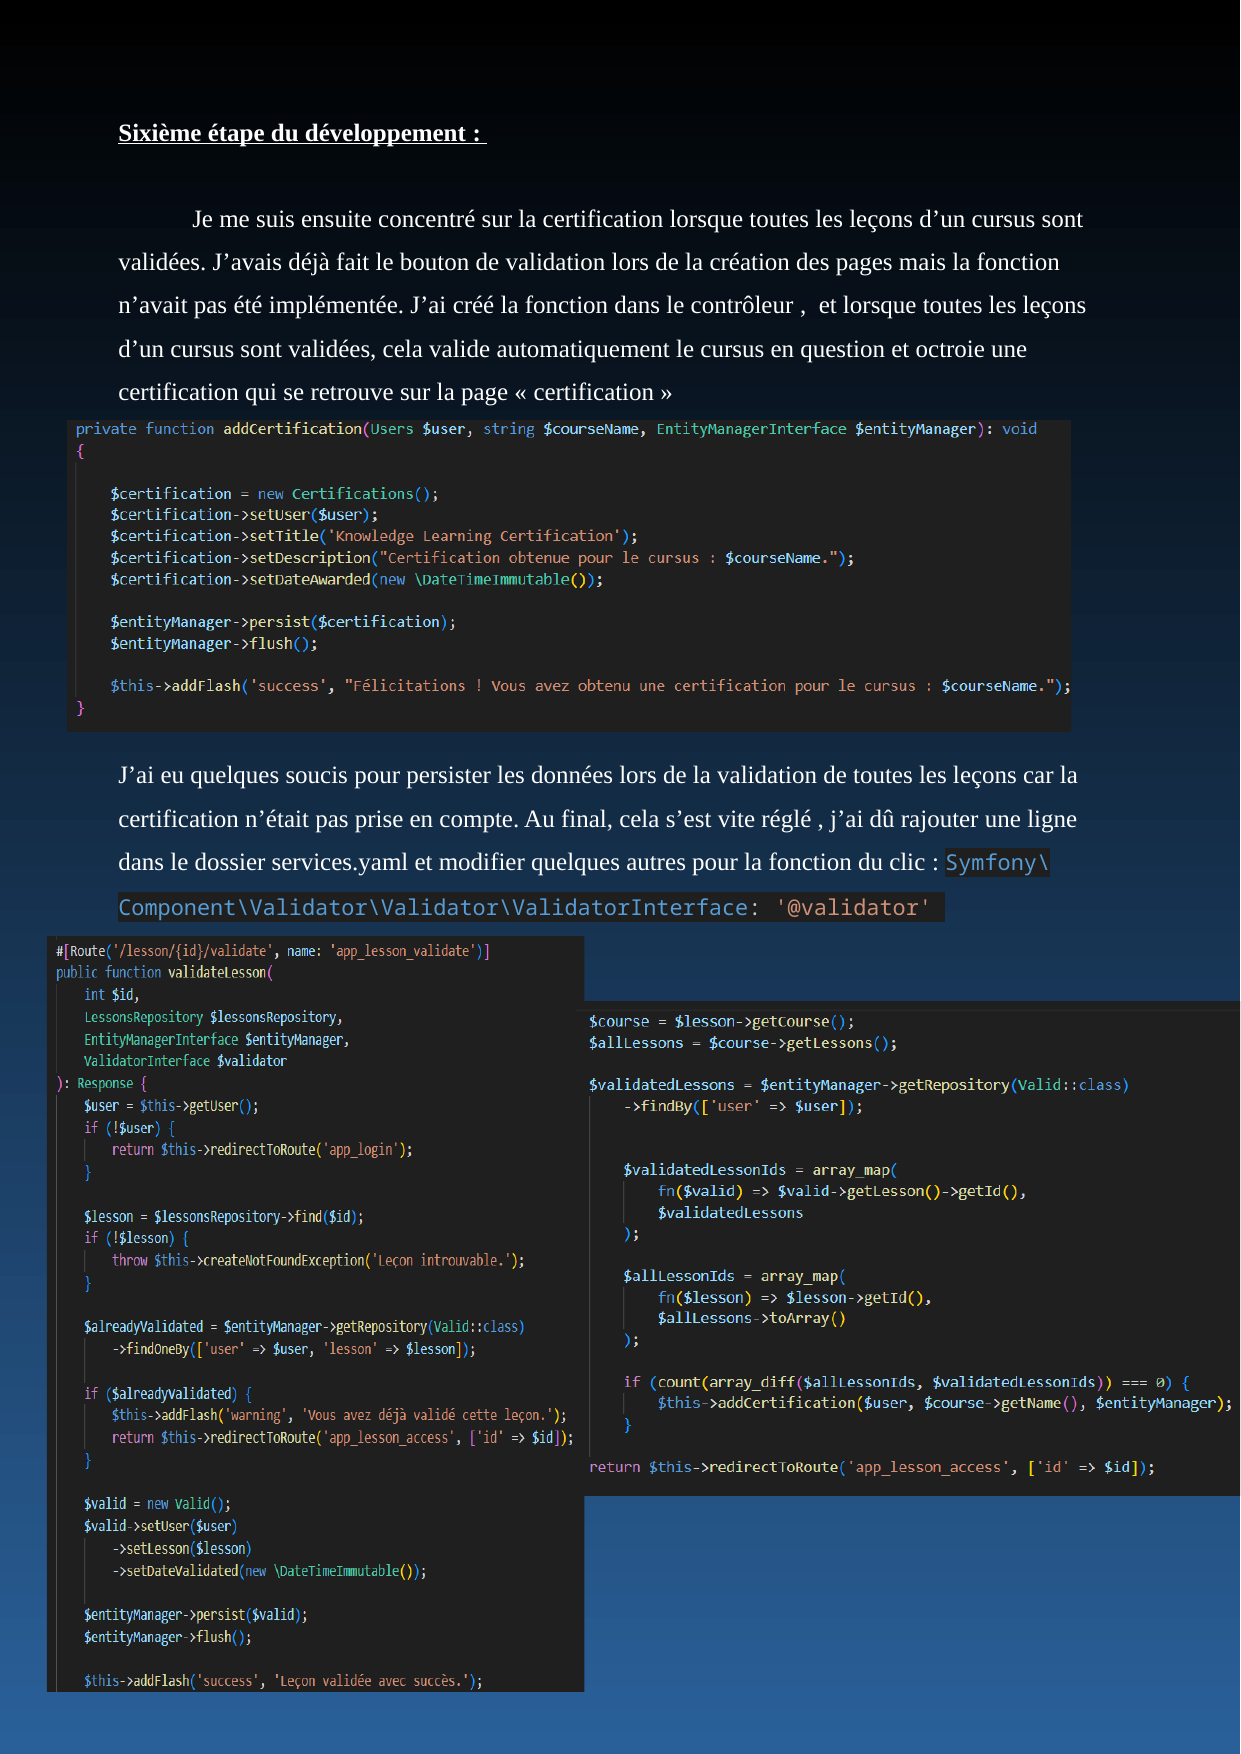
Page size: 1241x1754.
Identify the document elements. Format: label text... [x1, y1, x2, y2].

picture [67, 420, 1072, 732]
text Je me suis ensuite concentré sur la certification lorsque toutes les leçons d’un cursus sont validées. J’avais déjà fait le bouton de validation lors de la création des pages mais la fonction n’avait pas été implémentée. J’ai créé la fonction dans le contrôleur , et lorsque toutes les leçons d’un cursus sont validées, cela valide automatiquement le cursus en question et octroie une certification qui se retrouve sur la page « certification » [118, 204, 1122, 406]
text J’ai eu quelques soucis pour persister les données lors de la validation de toutes les leçons car la certification n’était pas prise en compte. Au final, cela s’est vite réglé , j’ai dû rajouter une ligne dans le dossier services.yaml et modifier quelques autres pour la fonction du clic : Symfony\Component\Validator\Validator\ValidatorInterface: '@validator' [118, 420, 1122, 922]
picture [46, 936, 1241, 1692]
text Sixième étape du développement : [118, 118, 1122, 147]
